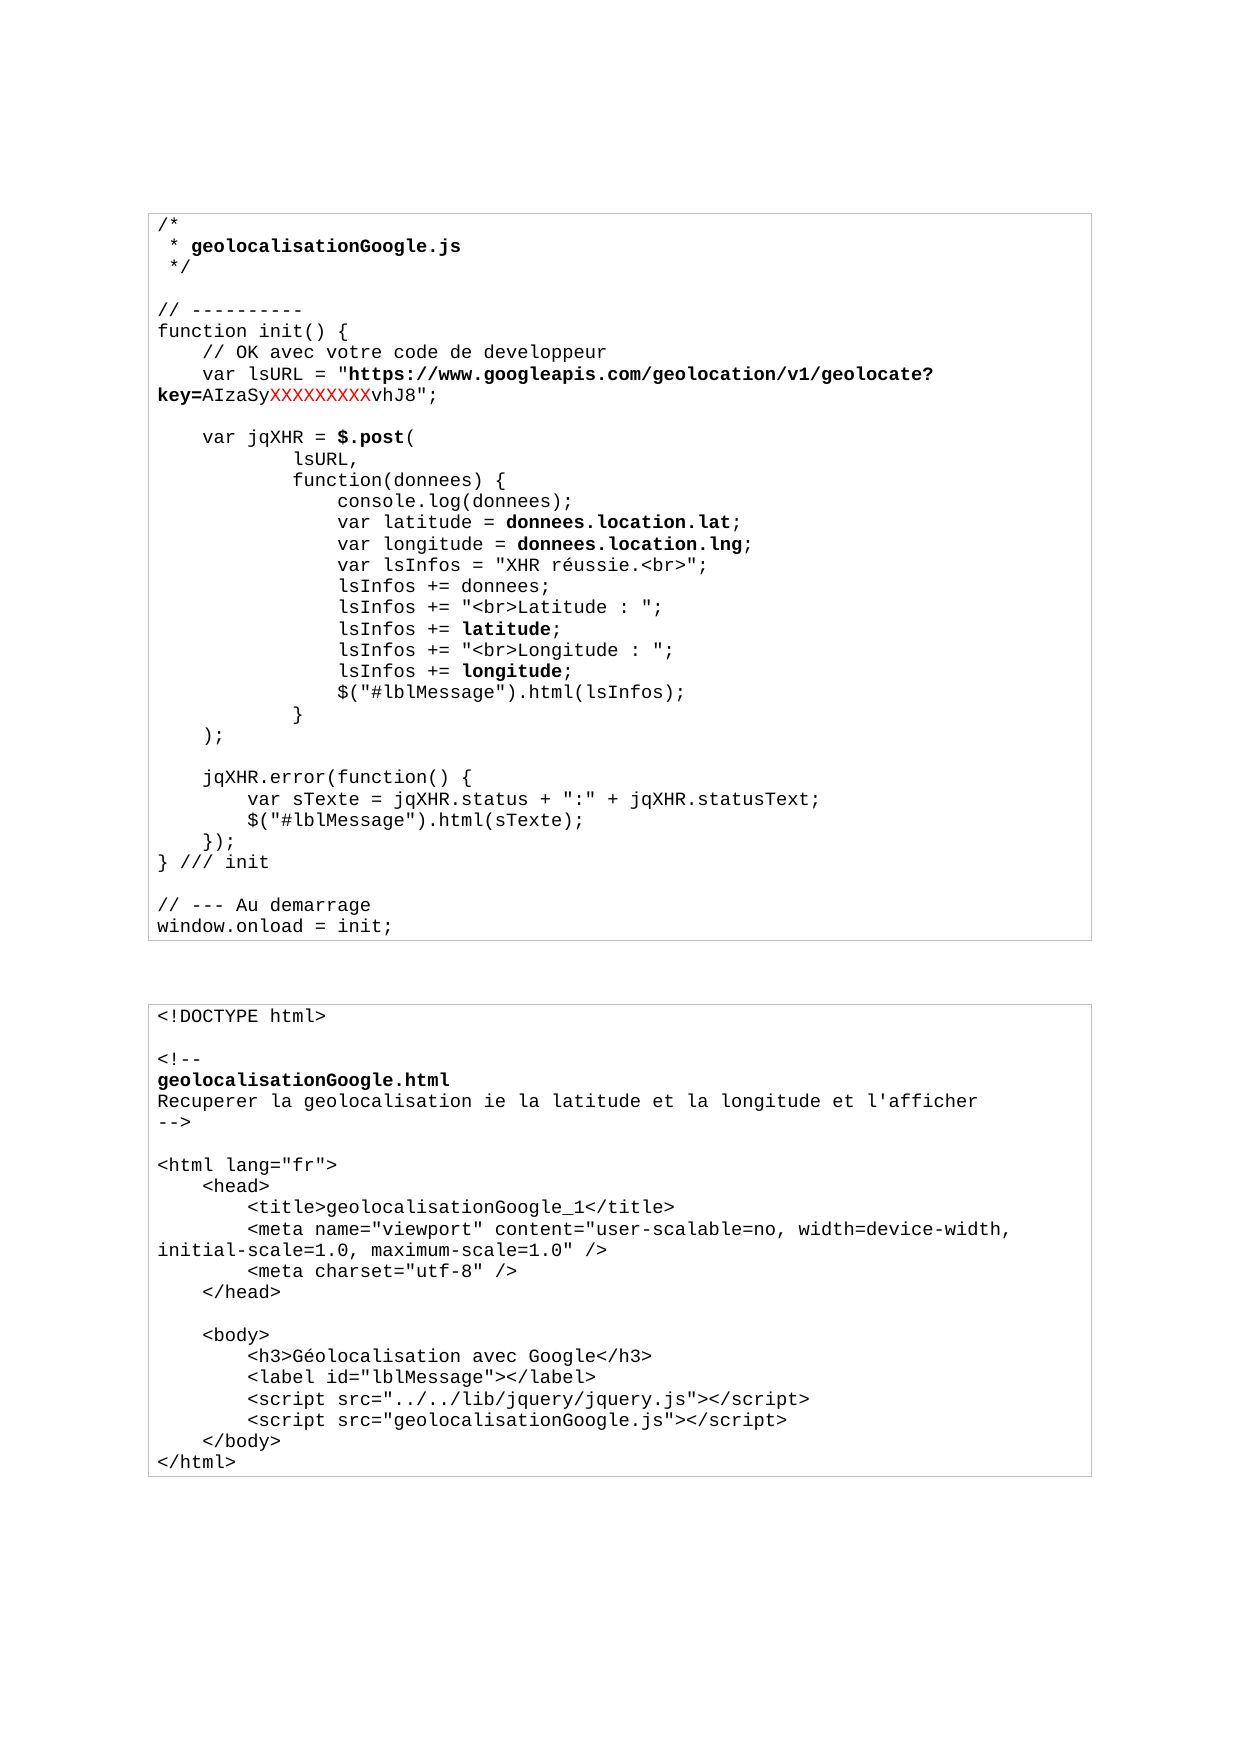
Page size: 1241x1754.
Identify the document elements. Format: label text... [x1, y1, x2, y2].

text <html lang="fr"> [149, 1152, 1091, 1174]
text <script src="../../lib/jquery/jquery.js"></script> [149, 1386, 1091, 1407]
text <head> [149, 1174, 1091, 1195]
text <h3>Géolocalisation avec Google</h3> [149, 1344, 1091, 1365]
text $("#lblMessage").html(sTexte); [149, 807, 1091, 829]
text var latitude = donnees.location.lat; [149, 510, 1091, 531]
text <script src="geolocalisationGoogle.js"></script> [149, 1407, 1091, 1429]
text // ---------- [149, 297, 1091, 319]
text Recuperer la geolocalisation ie la latitude et la longitude et l'afficher [149, 1089, 1091, 1110]
text <!-- [149, 1046, 1091, 1067]
text }); [149, 829, 1091, 850]
text var lsInfos = "XHR réussie.<br>"; [149, 552, 1091, 574]
text jqXHR.error(function() { [149, 765, 1091, 786]
text lsInfos += "<br>Latitude : "; [149, 595, 1091, 616]
text lsInfos += longitude; [149, 659, 1091, 680]
text /* [149, 214, 1091, 234]
text var lsURL = "https://www.googleapis.com/geolocation/v1/geolocate?key=AIzaSyXXXXXXXXXvhJ8"; [149, 361, 1091, 407]
text lsInfos += donnees; [149, 574, 1091, 595]
text --> [149, 1110, 1091, 1134]
text </body> [149, 1429, 1091, 1450]
text var jqXHR = $.post( [149, 425, 1091, 446]
text <title>geolocalisationGoogle_1</title> [149, 1195, 1091, 1216]
text lsInfos += "<br>Longitude : "; [149, 637, 1091, 659]
text console.log(donnees); [149, 489, 1091, 510]
text </head> [149, 1280, 1091, 1304]
text } [149, 701, 1091, 722]
text <meta name="viewport" content="user-scalable=no, width=device-width, initial-scale=1.0, maximum-scale=1.0" /> [149, 1216, 1091, 1259]
text var longitude = donnees.location.lng; [149, 531, 1091, 552]
text ); [149, 722, 1091, 747]
text geolocalisationGoogle.html [149, 1067, 1091, 1089]
text <body> [149, 1322, 1091, 1344]
text window.onload = init; [149, 914, 1091, 940]
text // OK avec votre code de developpeur [149, 340, 1091, 361]
text <!DOCTYPE html> [149, 1005, 1091, 1028]
text function(donnees) { [149, 467, 1091, 489]
text </html> [149, 1450, 1091, 1476]
text */ [149, 255, 1091, 279]
text <label id="lblMessage"></label> [149, 1365, 1091, 1386]
text * geolocalisationGoogle.js [149, 234, 1091, 255]
text lsURL, [149, 446, 1091, 467]
text // --- Au demarrage [149, 892, 1091, 914]
text lsInfos += latitude; [149, 616, 1091, 637]
text var sTexte = jqXHR.status + ":" + jqXHR.statusText; [149, 786, 1091, 807]
text function init() { [149, 319, 1091, 340]
text } /// init [149, 850, 1091, 874]
text $("#lblMessage").html(lsInfos); [149, 680, 1091, 701]
text <meta charset="utf-8" /> [149, 1259, 1091, 1280]
